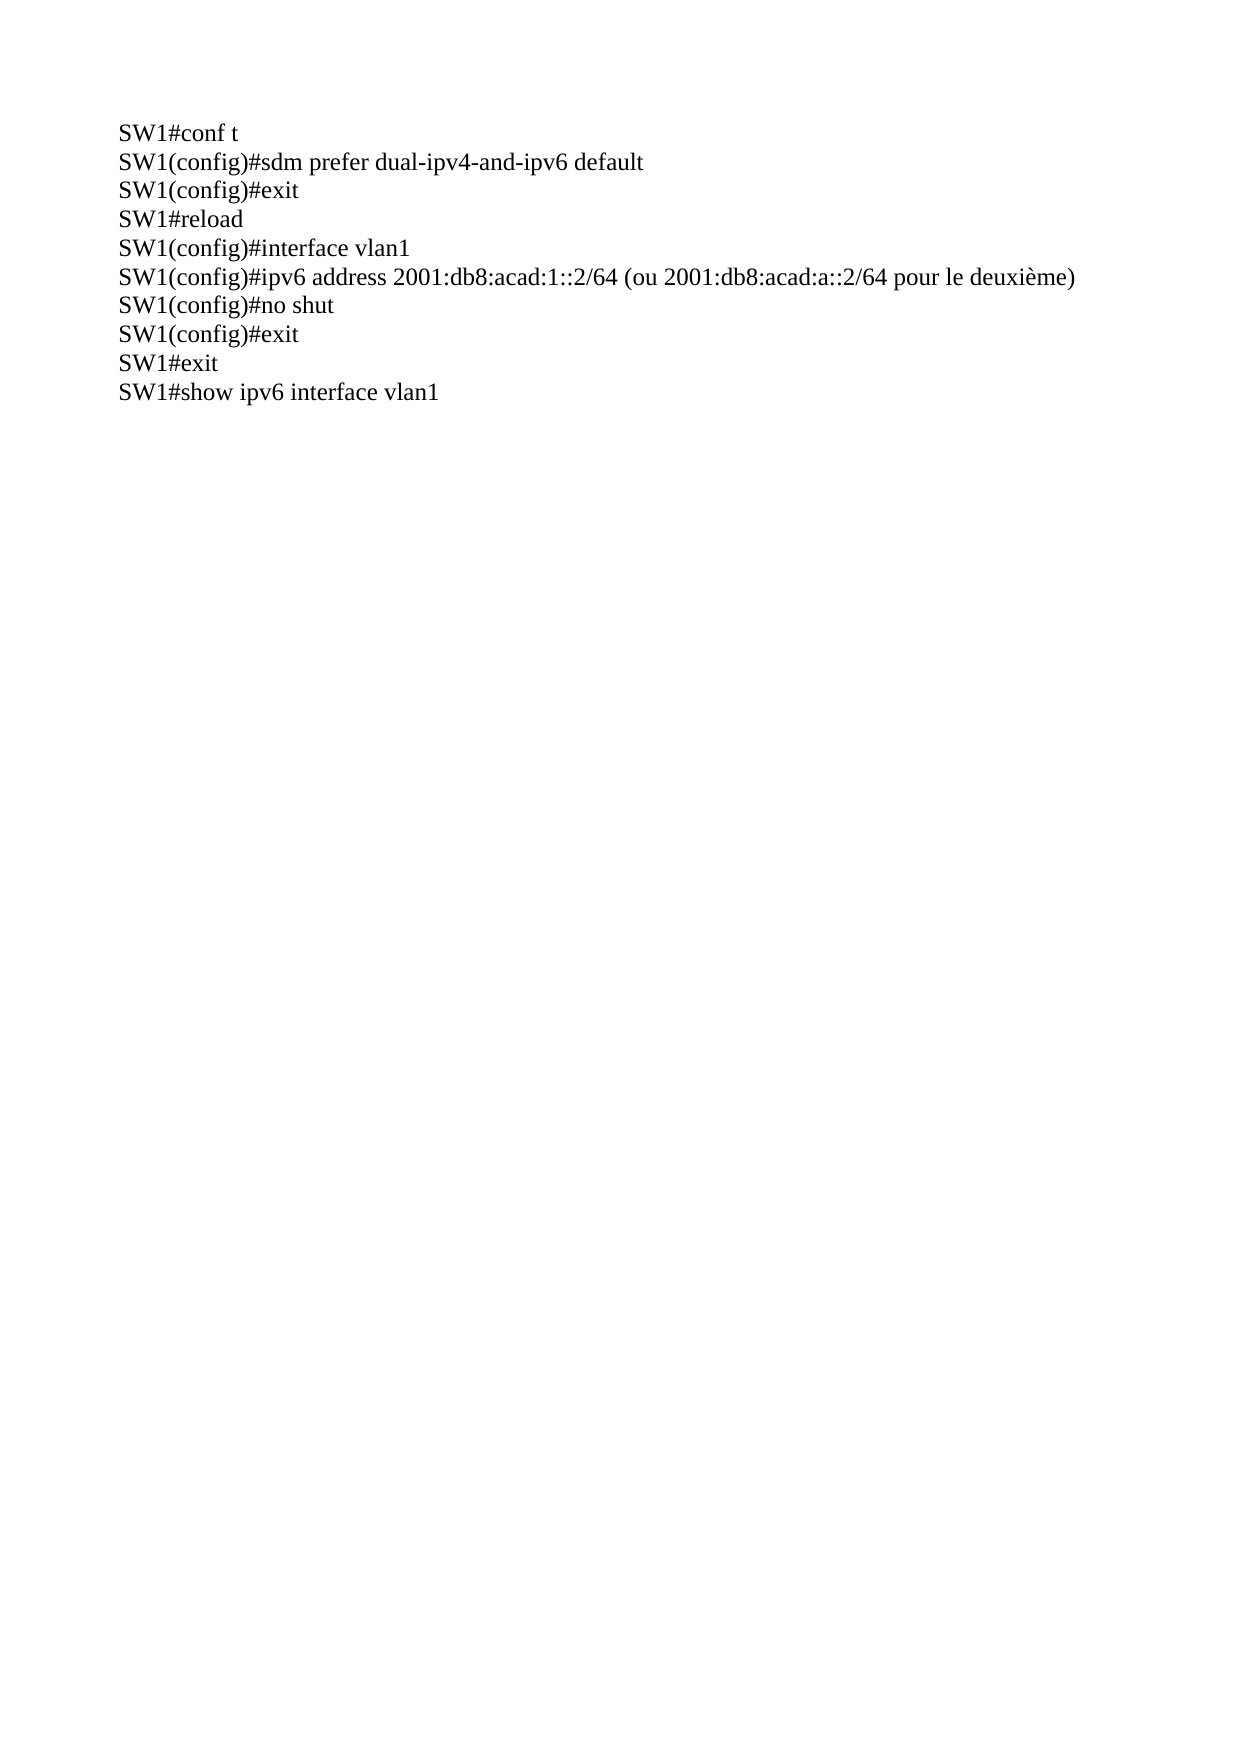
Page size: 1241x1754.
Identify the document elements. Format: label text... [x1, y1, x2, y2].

text SW1#conf t [118, 118, 1122, 147]
text SW1#exit [118, 348, 1122, 377]
text SW1(config)#exit [118, 319, 1122, 348]
text SW1(config)#interface vlan1 [118, 233, 1122, 262]
text SW1(config)#ipv6 address 2001:db8:acad:1::2/64 (ou 2001:db8:acad:a::2/64 pour le deuxième) [118, 262, 1122, 291]
text SW1(config)#sdm prefer dual-ipv4-and-ipv6 default [118, 147, 1122, 176]
text SW1(config)#no shut [118, 291, 1122, 319]
text SW1#show ipv6 interface vlan1 [118, 377, 1122, 406]
text SW1#reload [118, 204, 1122, 233]
text SW1(config)#exit [118, 176, 1122, 204]
